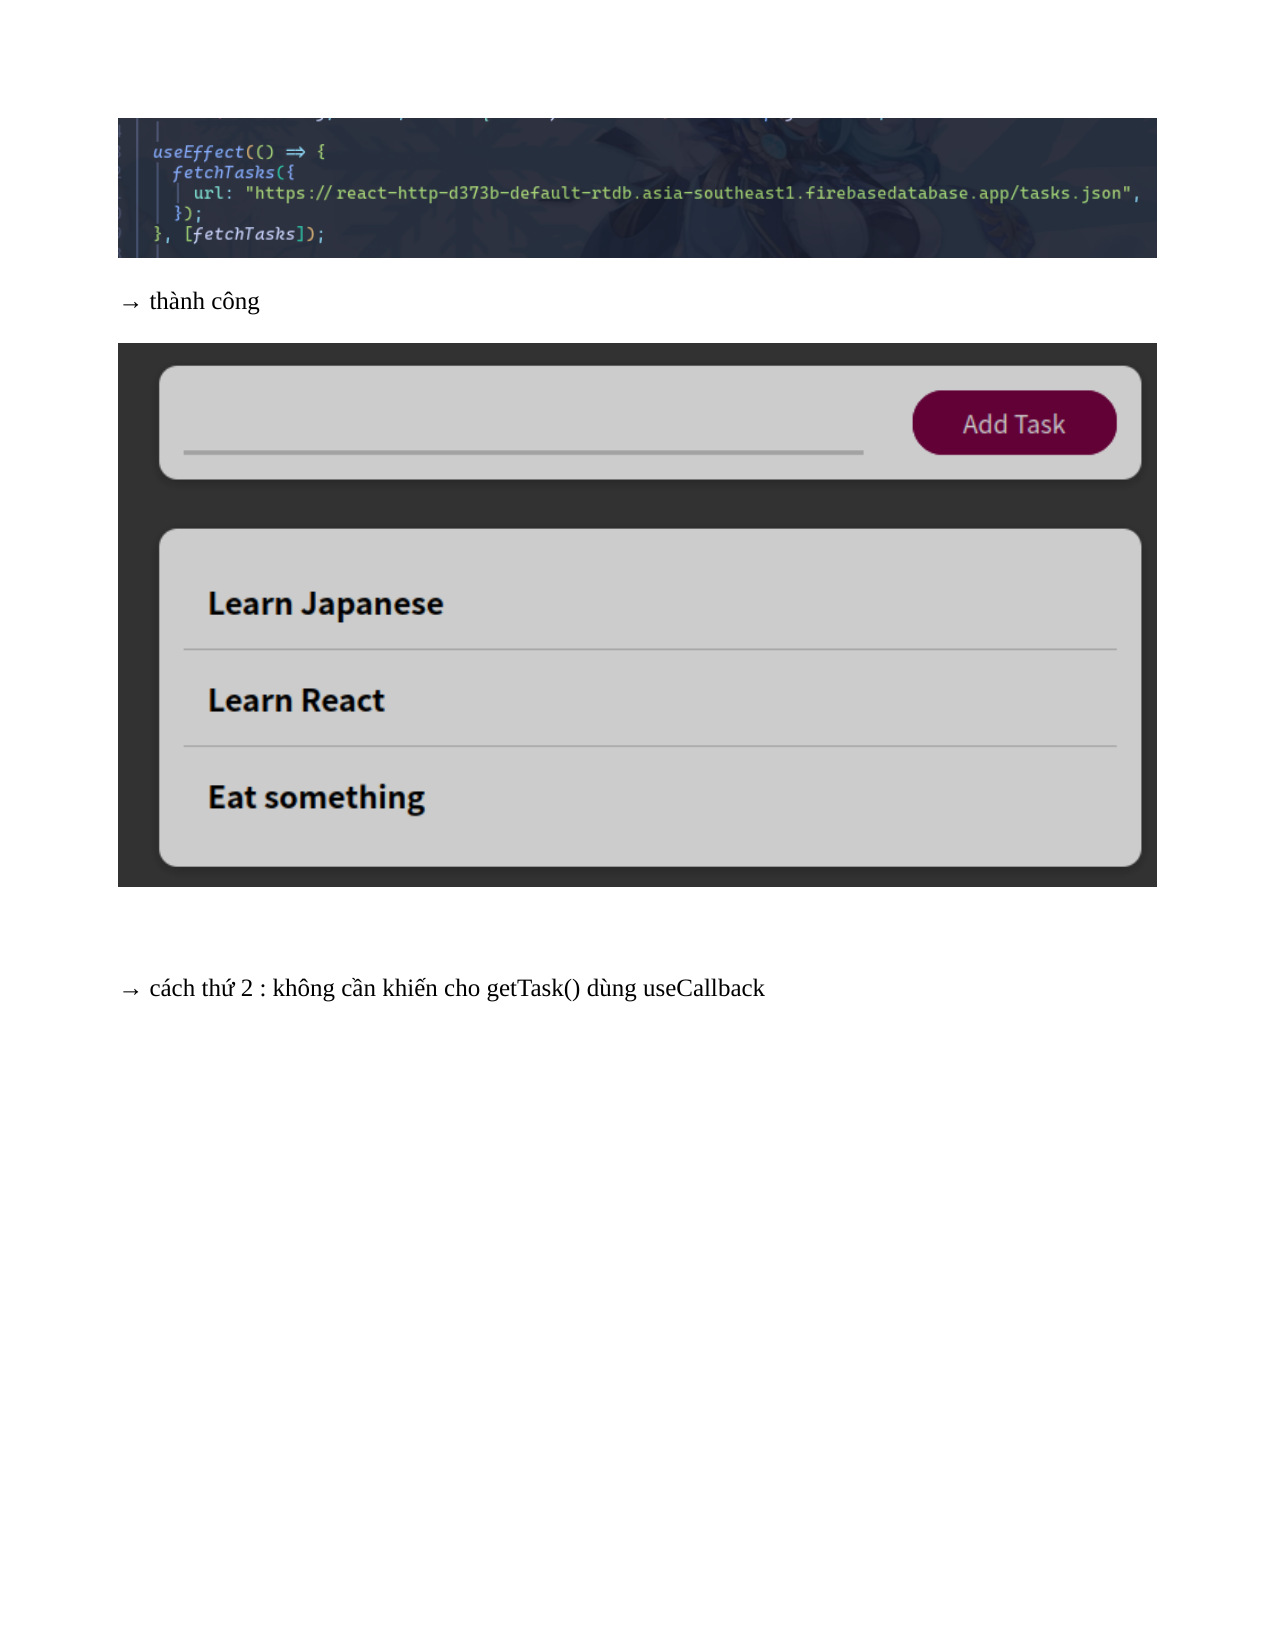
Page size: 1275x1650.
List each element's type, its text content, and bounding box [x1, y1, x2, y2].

picture [118, 118, 1157, 258]
text → thành công [118, 286, 1157, 315]
text → cách thứ 2 : không cần khiến cho getTask() dùng useCallback [118, 973, 1157, 1002]
picture [118, 343, 1157, 887]
